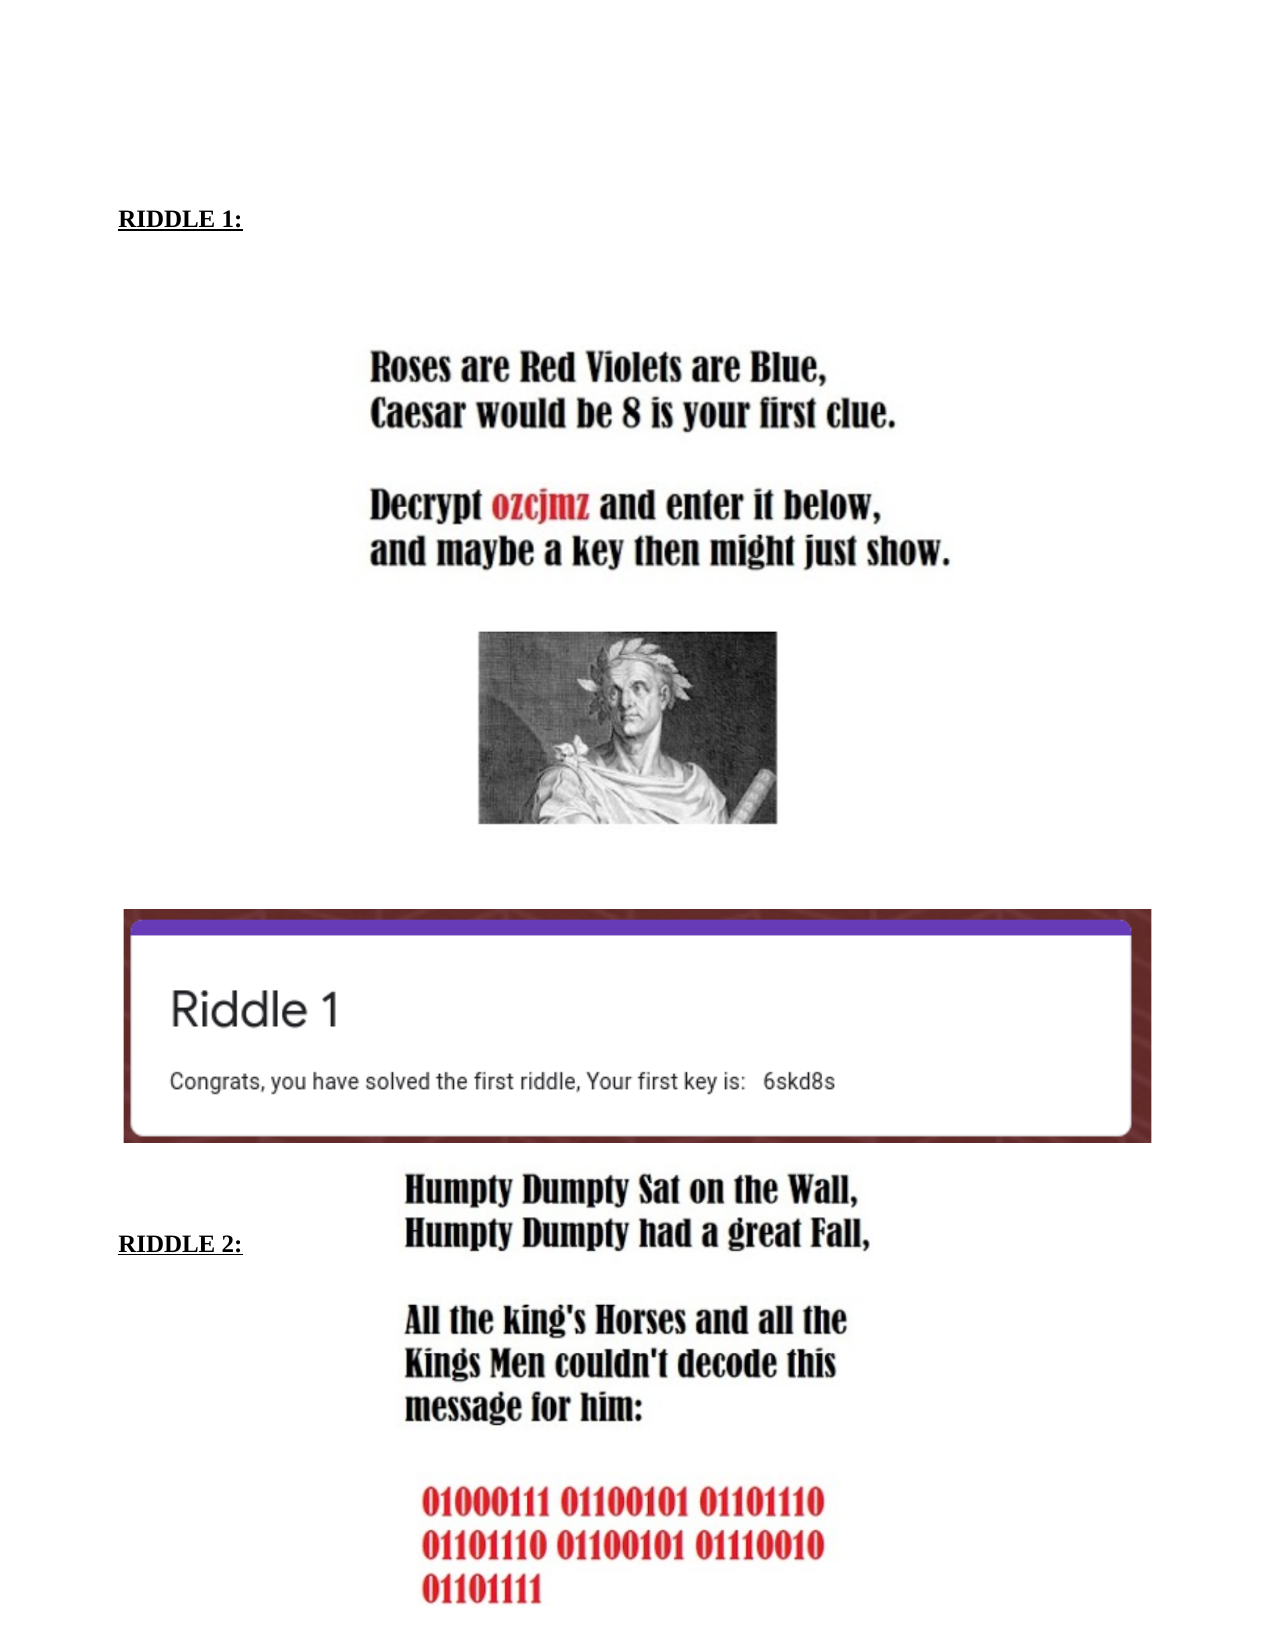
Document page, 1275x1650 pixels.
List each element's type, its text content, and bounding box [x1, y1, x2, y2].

picture [379, 1156, 896, 1650]
text RIDDLE 1: [118, 204, 1157, 233]
text RIDDLE 2: [118, 1229, 379, 1257]
picture [241, 290, 1034, 874]
text [896, 1229, 1157, 1257]
picture [123, 909, 1152, 1143]
